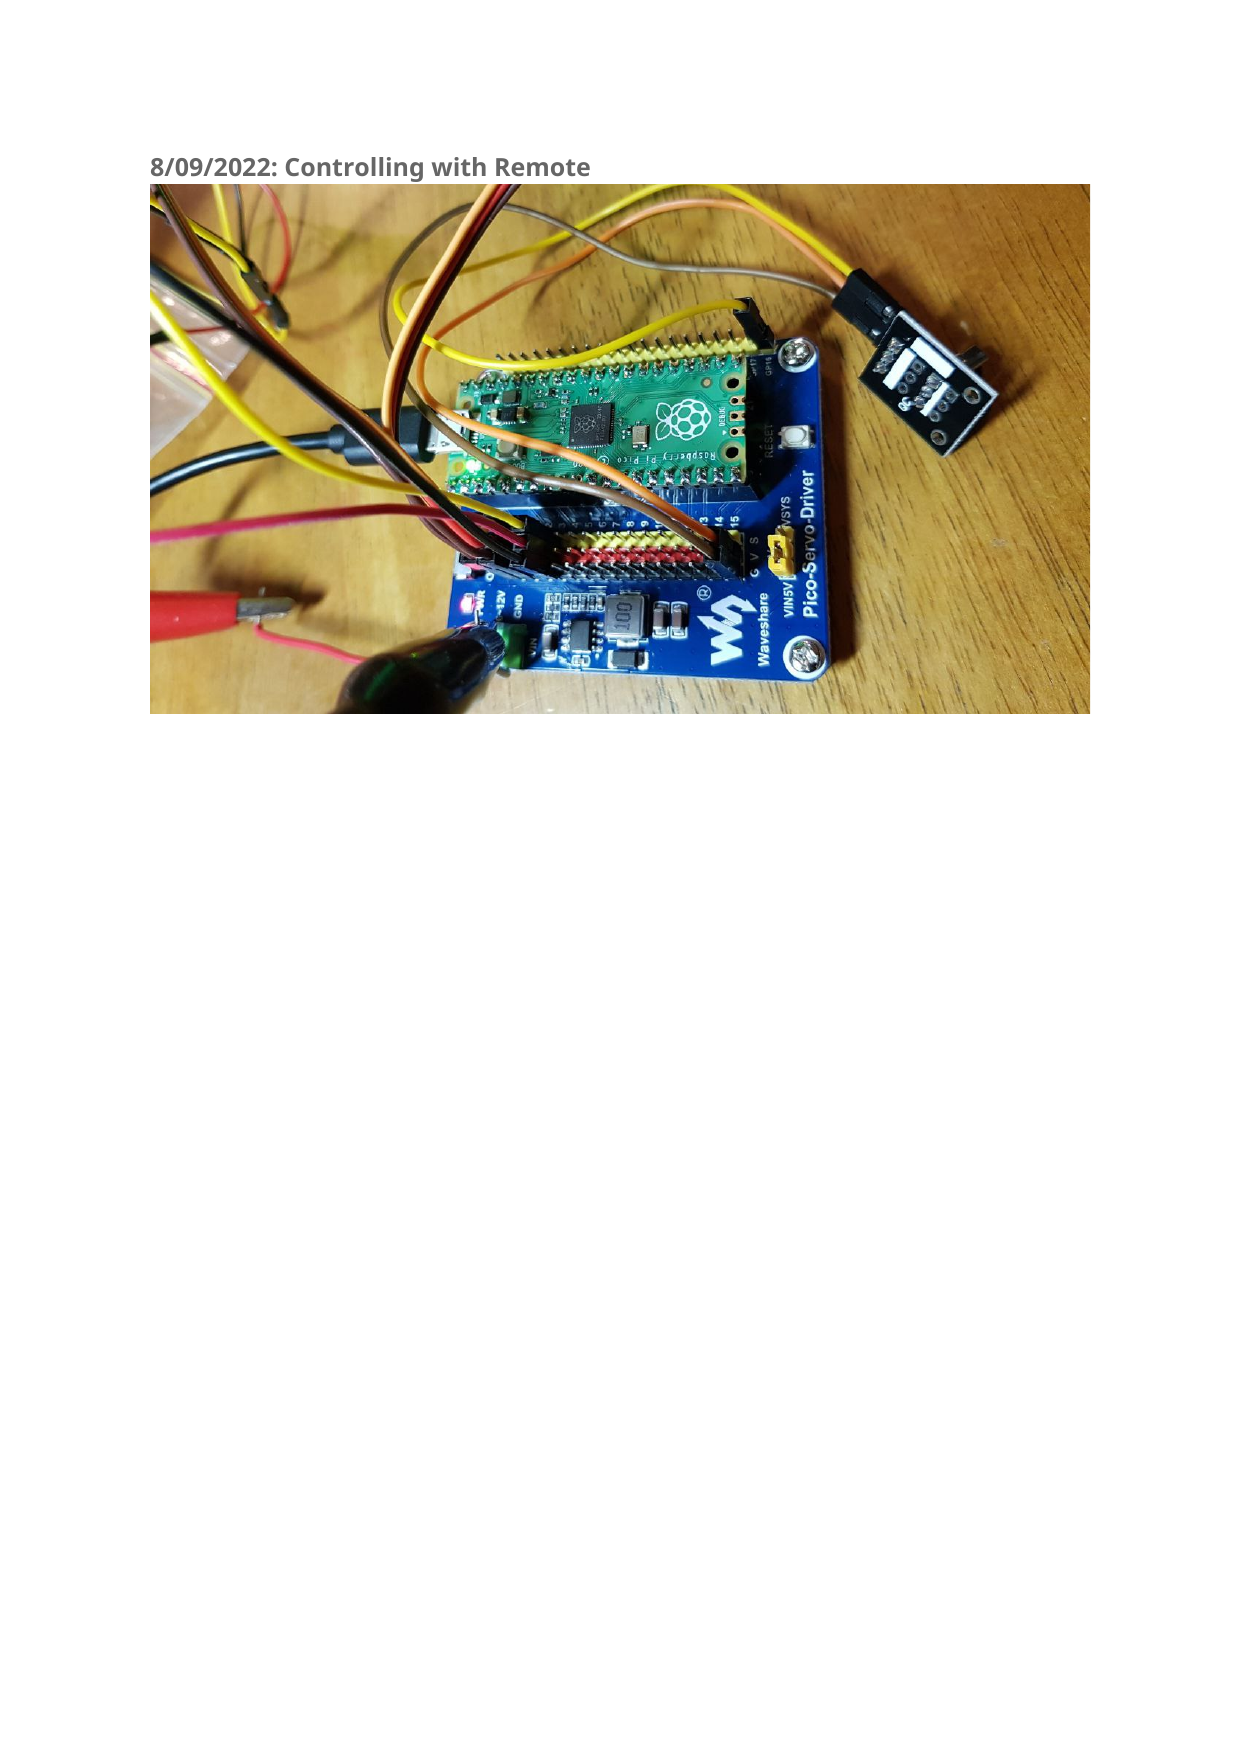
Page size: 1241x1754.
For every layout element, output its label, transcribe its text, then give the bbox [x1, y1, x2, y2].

subtitle 8/09/2022: Controlling with Remote [150, 150, 1090, 184]
picture [150, 184, 1091, 714]
